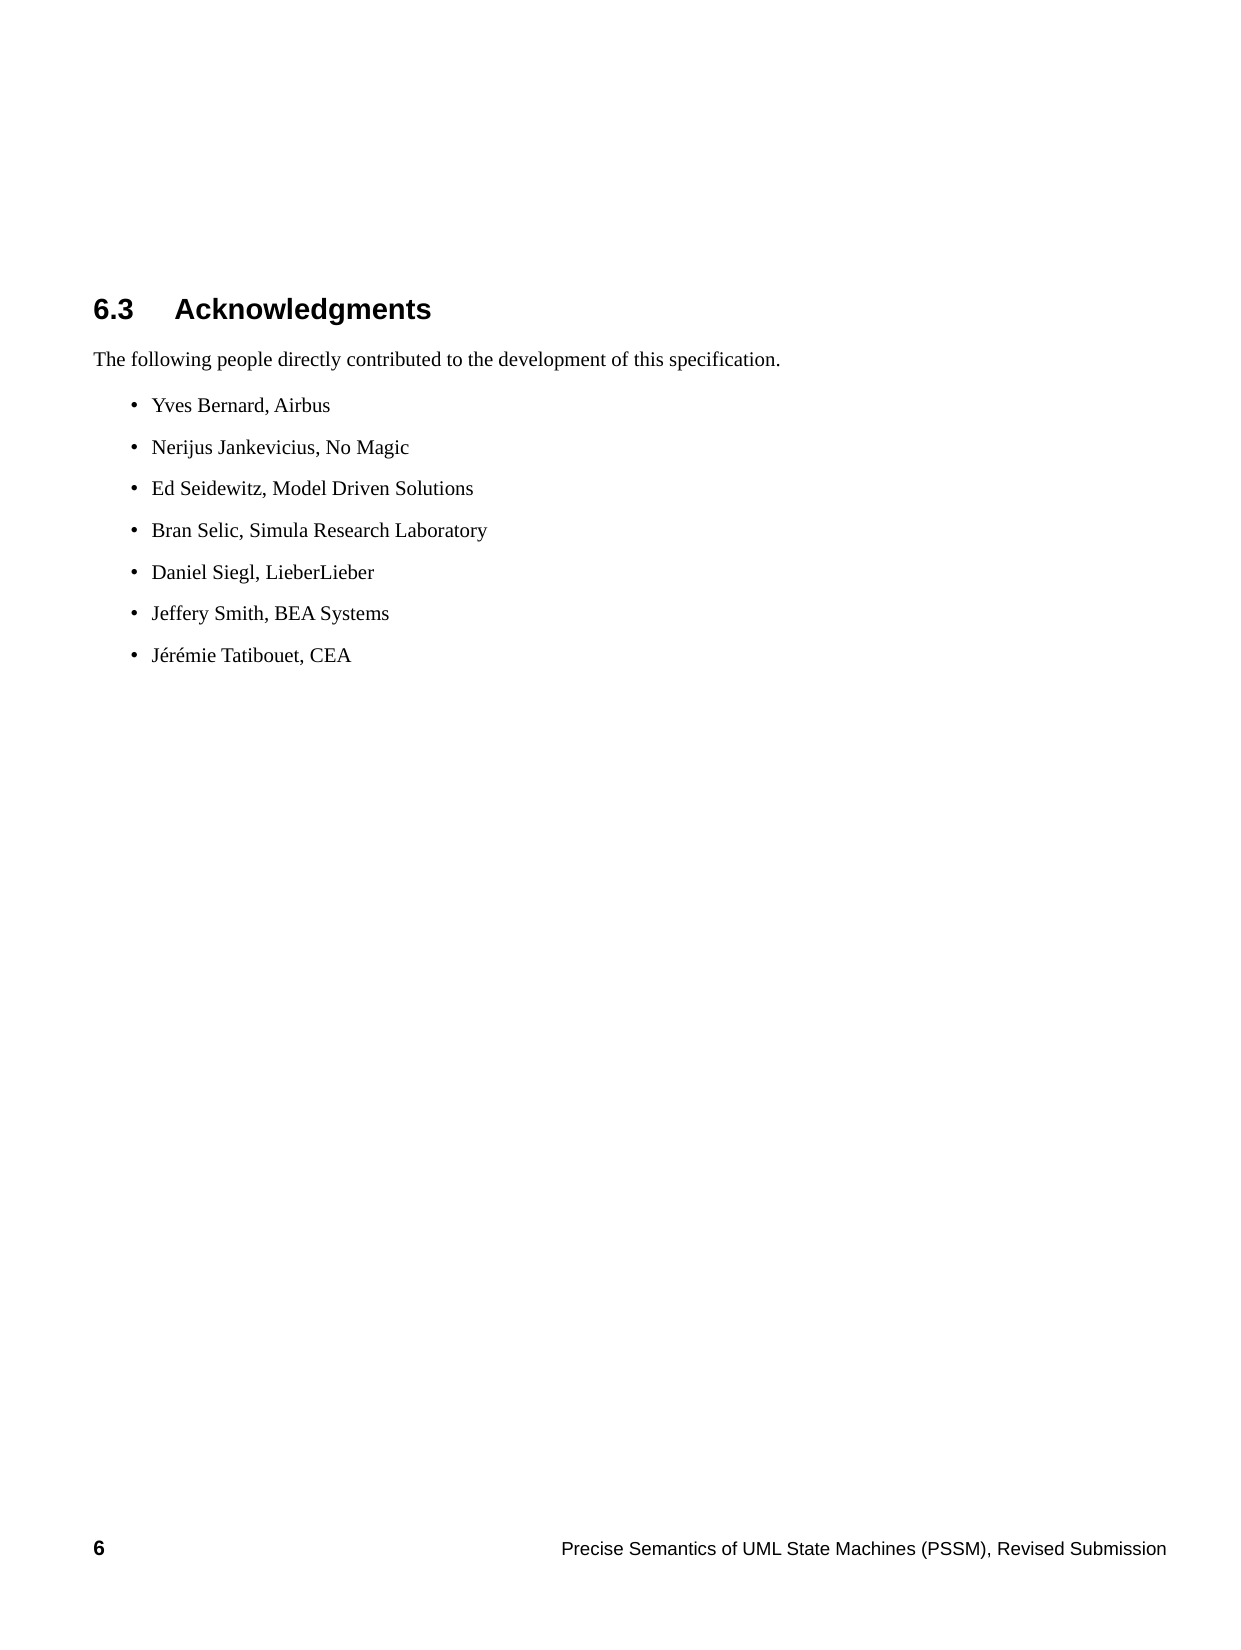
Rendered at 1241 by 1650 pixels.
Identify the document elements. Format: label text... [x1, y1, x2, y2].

list Nerijus Jankevicius, No Magic [131, 434, 1164, 459]
list Yves Bernard, Airbus [131, 392, 1164, 417]
list Daniel Siegl, LieberLieber [131, 559, 1164, 584]
list Jérémie Tatibouet, CEA [131, 642, 1164, 667]
list Bran Selic, Simula Research Laboratory [131, 517, 1164, 542]
text The following people directly contributed to the development of this specification. [93, 347, 1164, 371]
subtitle Acknowledgments [93, 291, 1164, 326]
list Jeffery Smith, BEA Systems [131, 600, 1164, 625]
list Ed Seidewitz, Model Driven Solutions [131, 475, 1164, 500]
